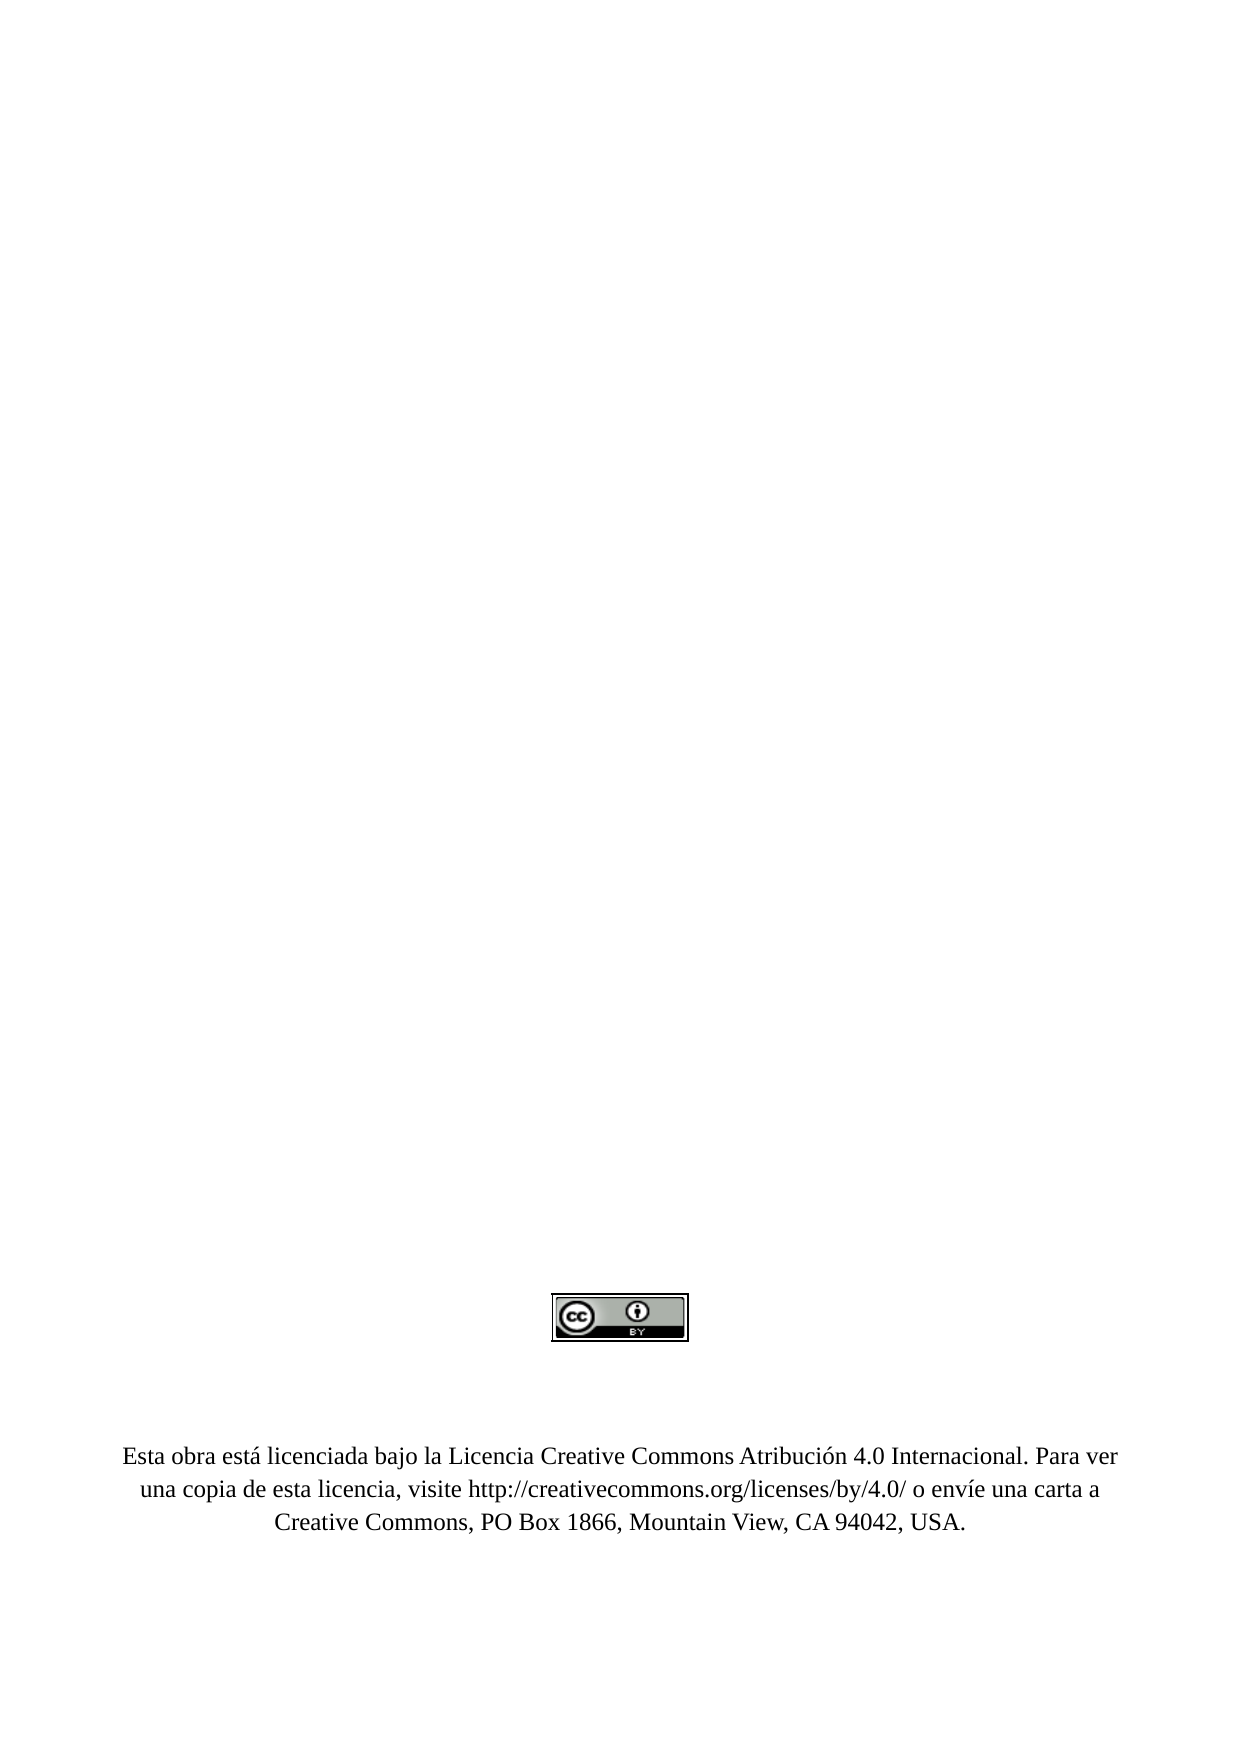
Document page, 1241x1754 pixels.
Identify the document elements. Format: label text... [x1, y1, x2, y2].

picture [555, 1297, 685, 1338]
text Esta obra está licenciada bajo la Licencia Creative Commons Atribución 4.0 Internacional. Para ver una copia de esta licencia, visite http://creativecommons.org/licenses/by/4.0/ o envíe una carta a Creative Commons, PO Box 1866, Mountain View, CA 94042, USA. [118, 1441, 1122, 1536]
